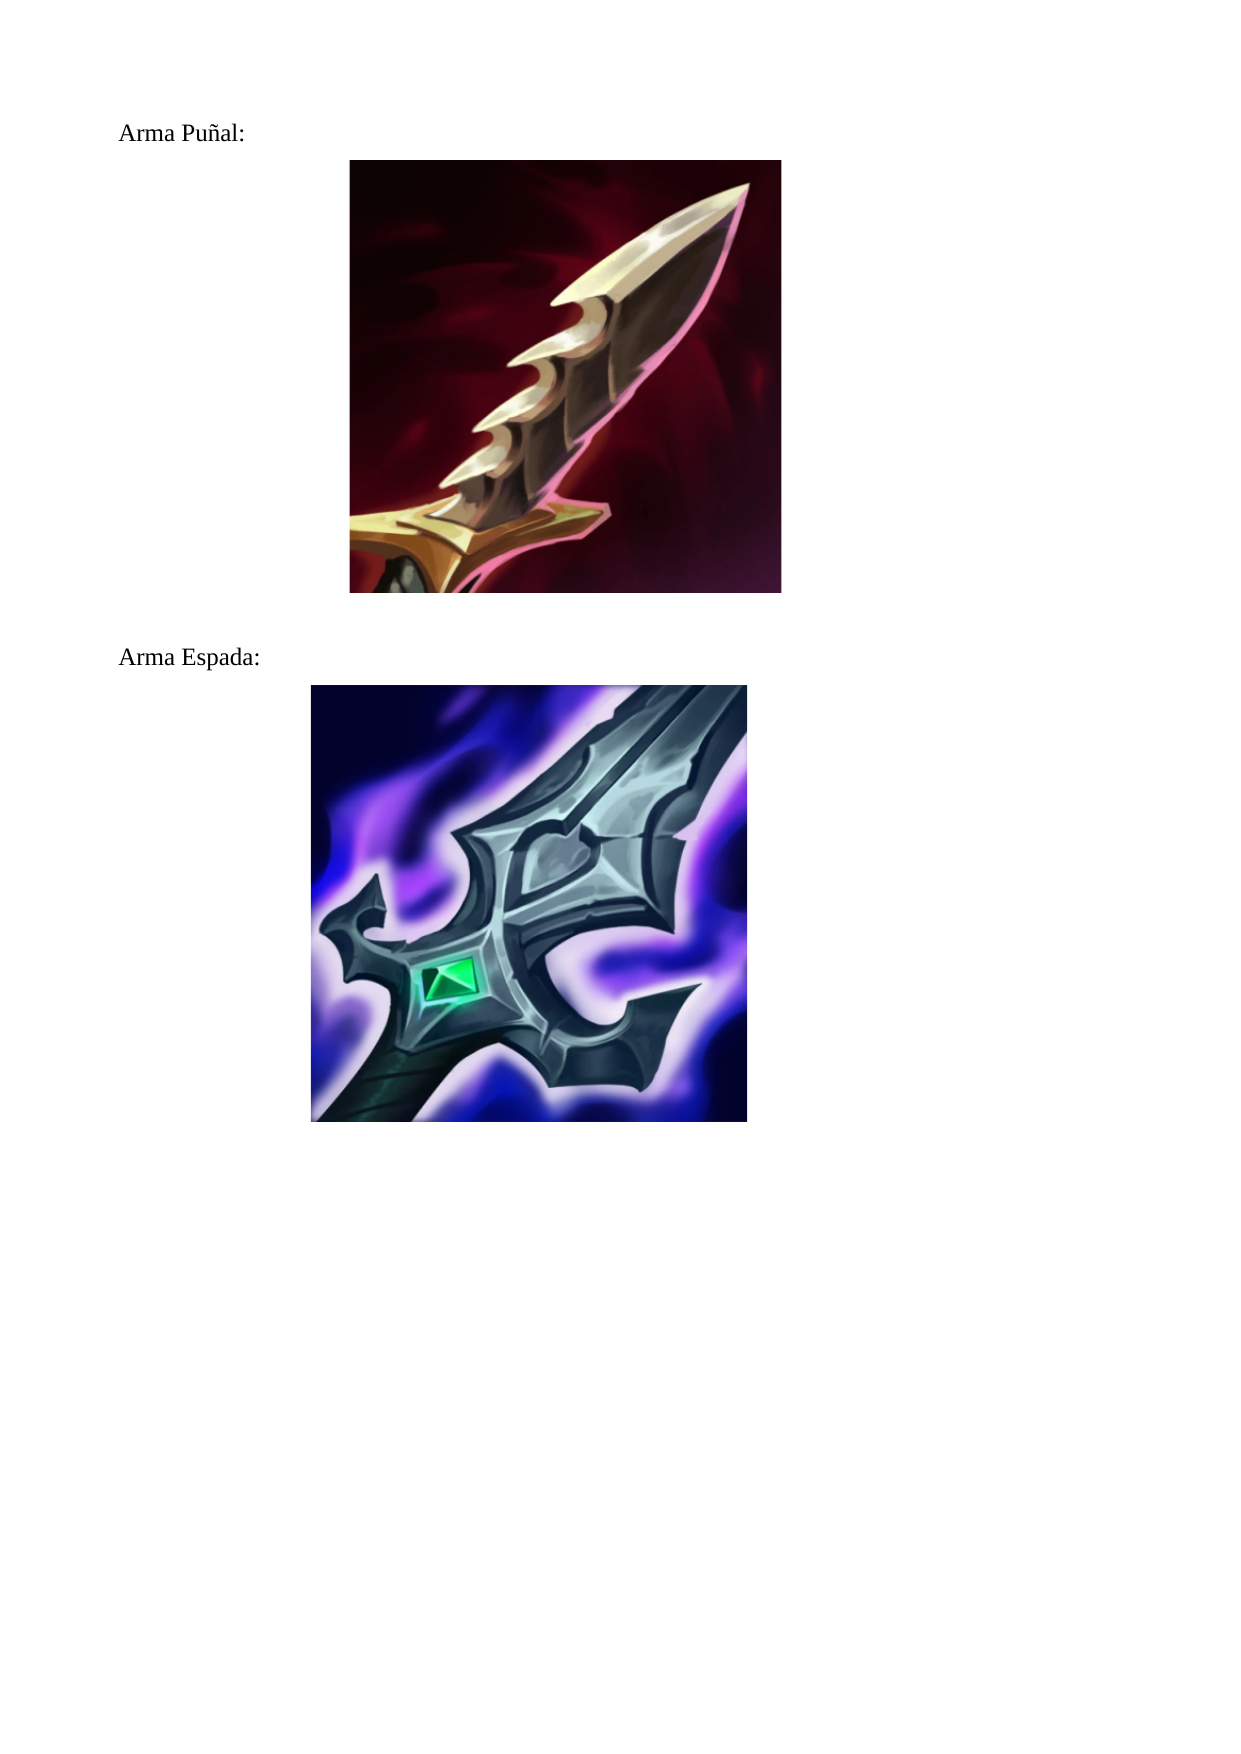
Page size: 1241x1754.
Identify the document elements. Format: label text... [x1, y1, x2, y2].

picture [349, 160, 782, 593]
picture [310, 685, 748, 1122]
text Arma Puñal: [118, 118, 1122, 147]
text Arma Espada: [118, 642, 1122, 671]
